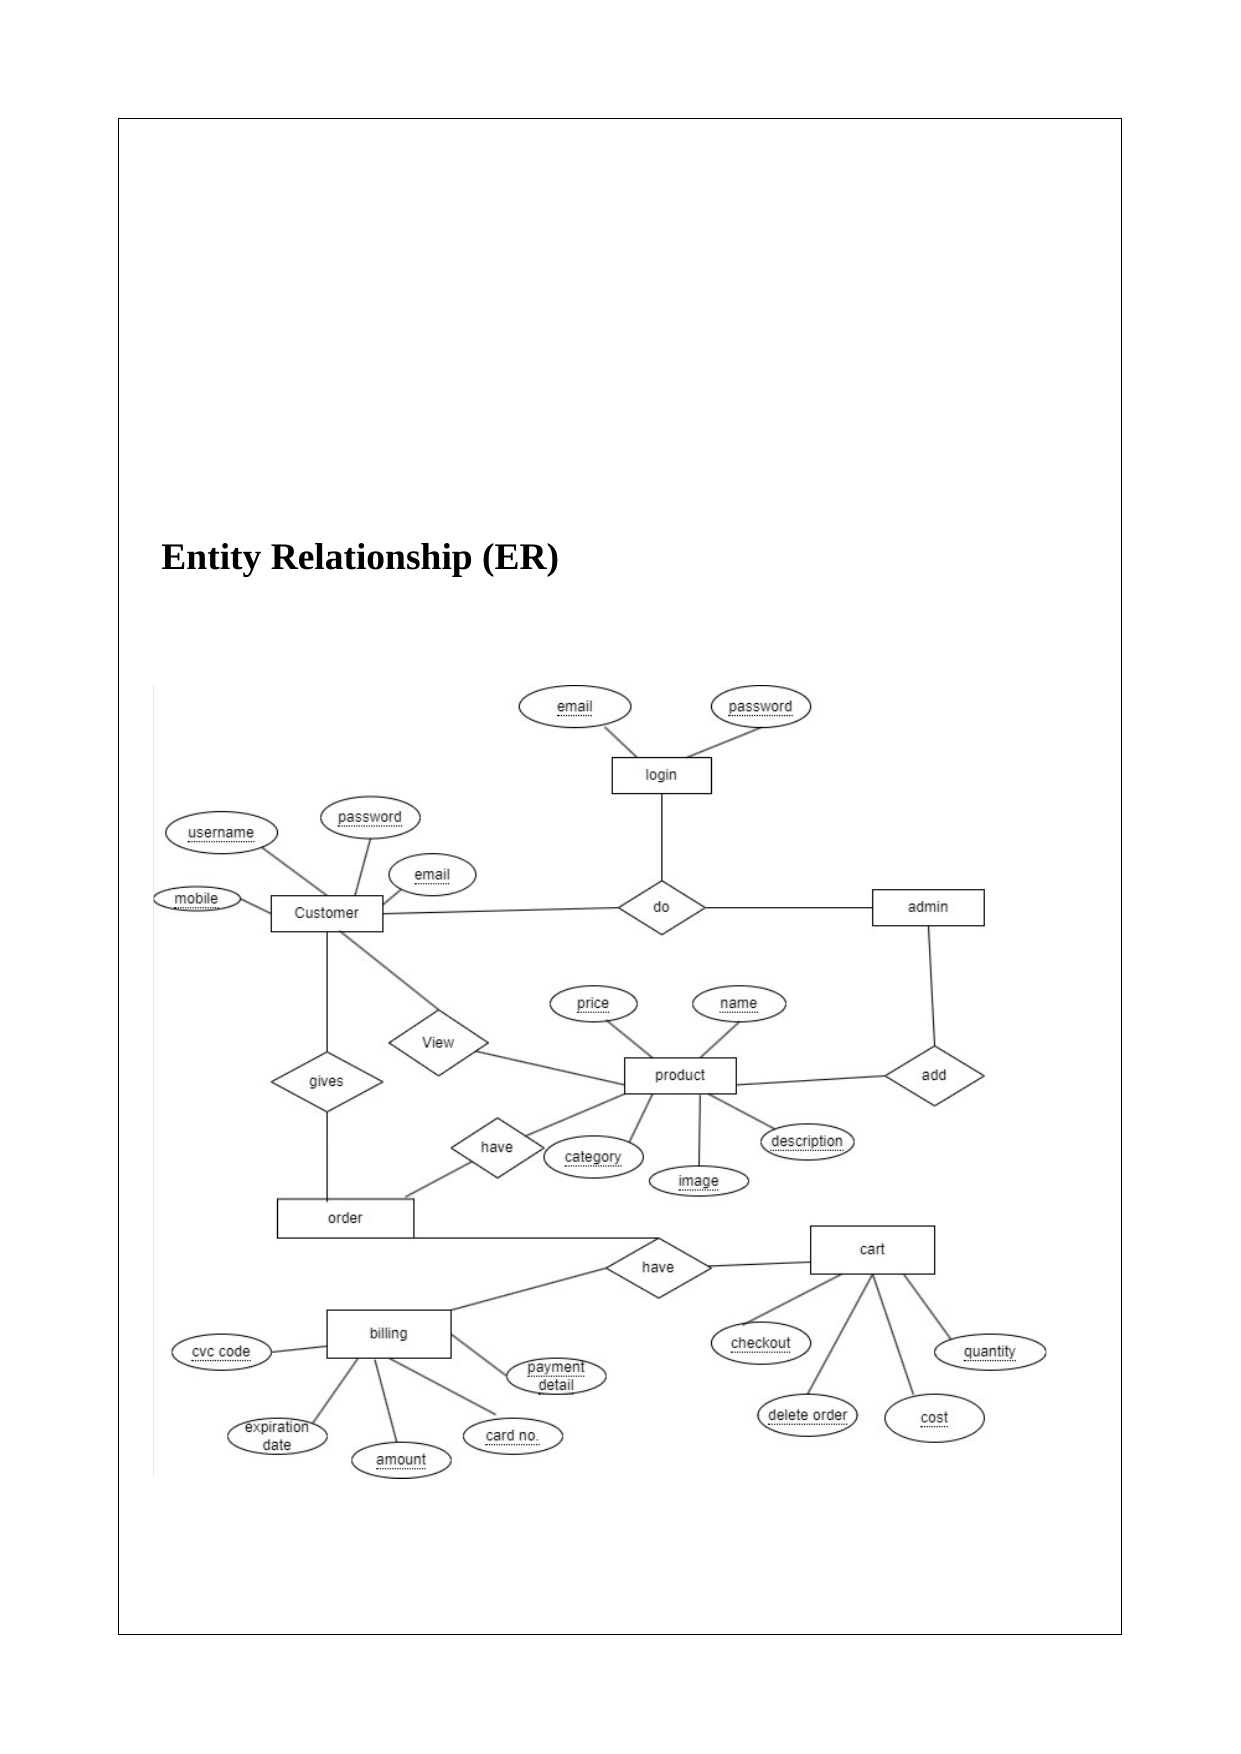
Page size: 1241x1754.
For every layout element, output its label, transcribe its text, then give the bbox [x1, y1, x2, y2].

text Entity Relationship (ER) [122, 534, 1118, 577]
